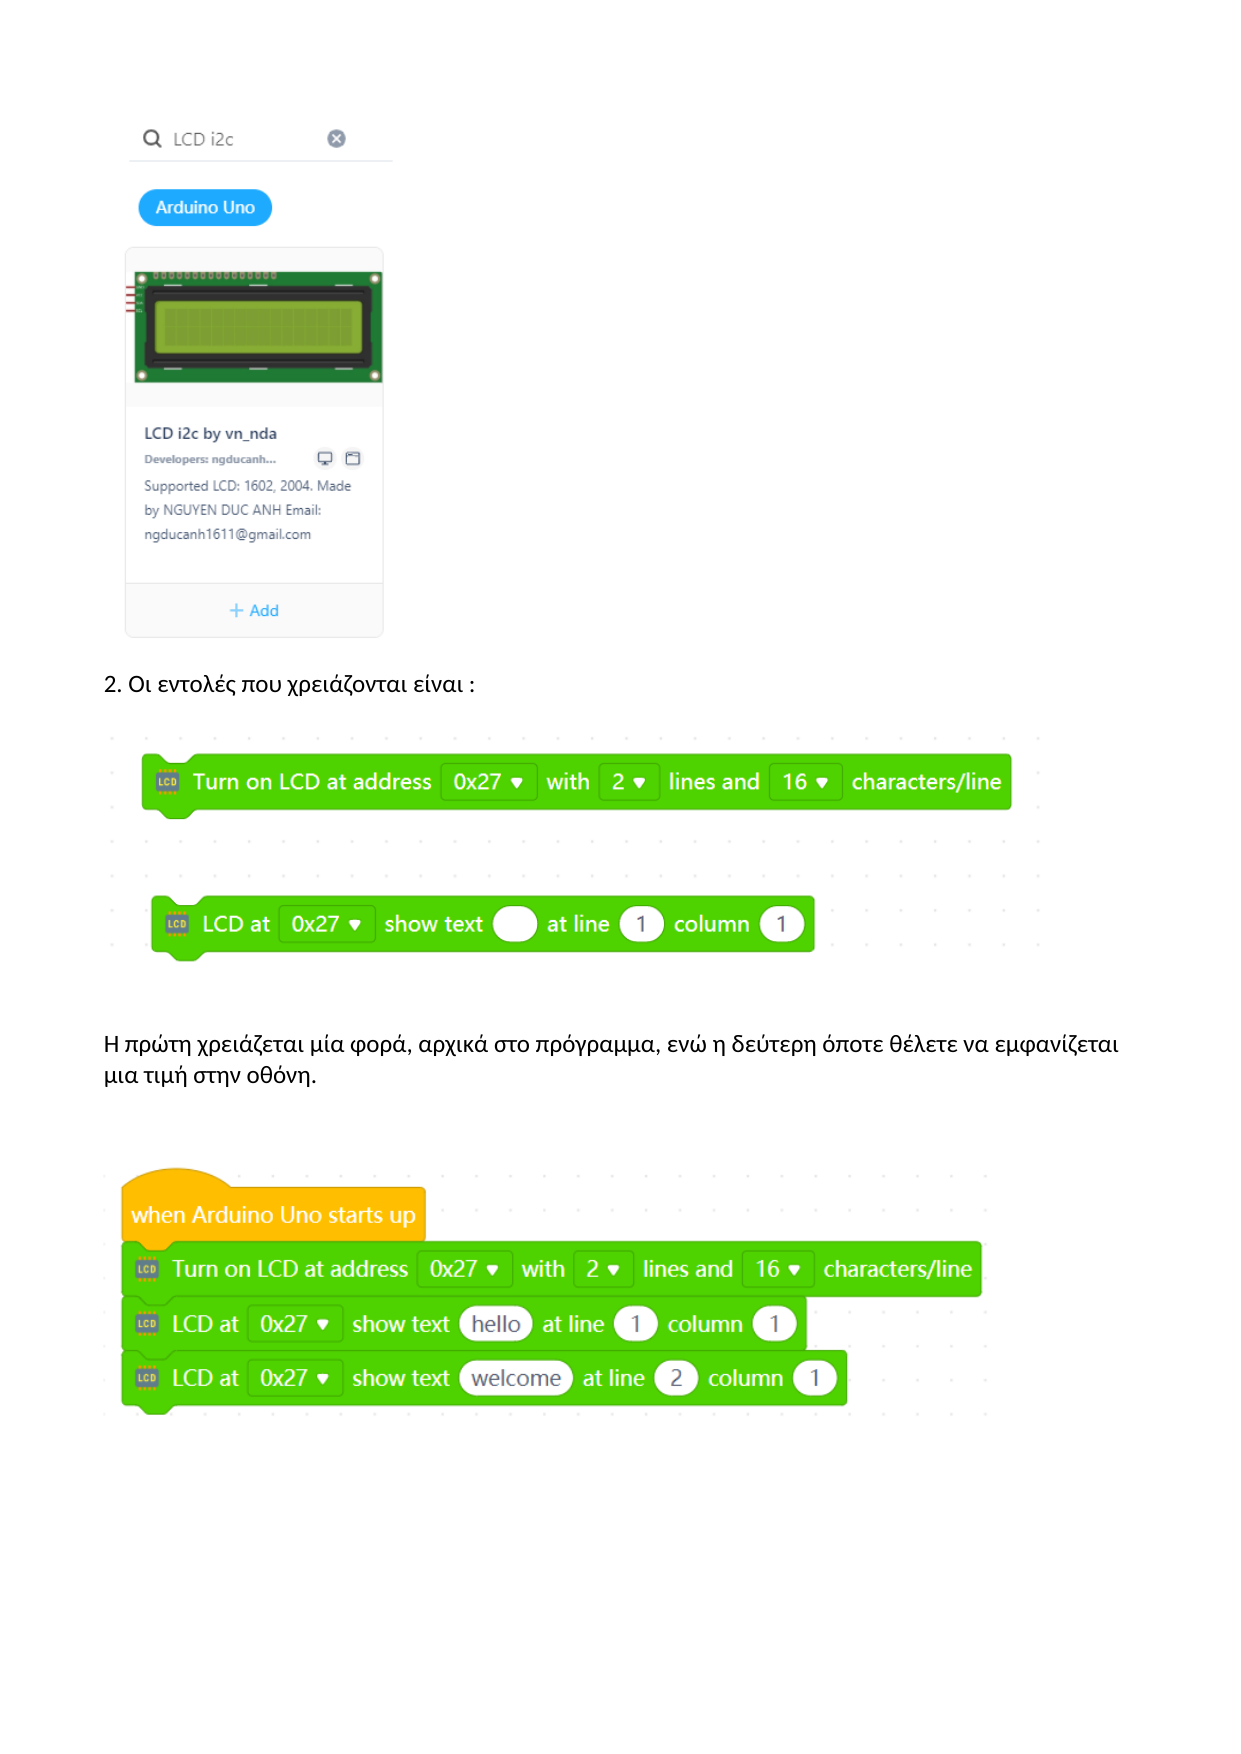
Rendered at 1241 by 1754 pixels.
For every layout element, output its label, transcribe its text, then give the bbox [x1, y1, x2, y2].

picture [103, 103, 393, 653]
text 2. Οι εντολές που χρειάζονται είναι : [103, 668, 1152, 698]
picture [103, 713, 1060, 972]
picture [103, 1146, 1004, 1440]
text Η πρώτη χρειάζεται μία φορά, αρχικά στο πρόγραμμα, ενώ η δεύτερη όποτε θέλετε να εμφανίζεται μια τιμή στην οθόνη. [103, 1028, 1152, 1089]
